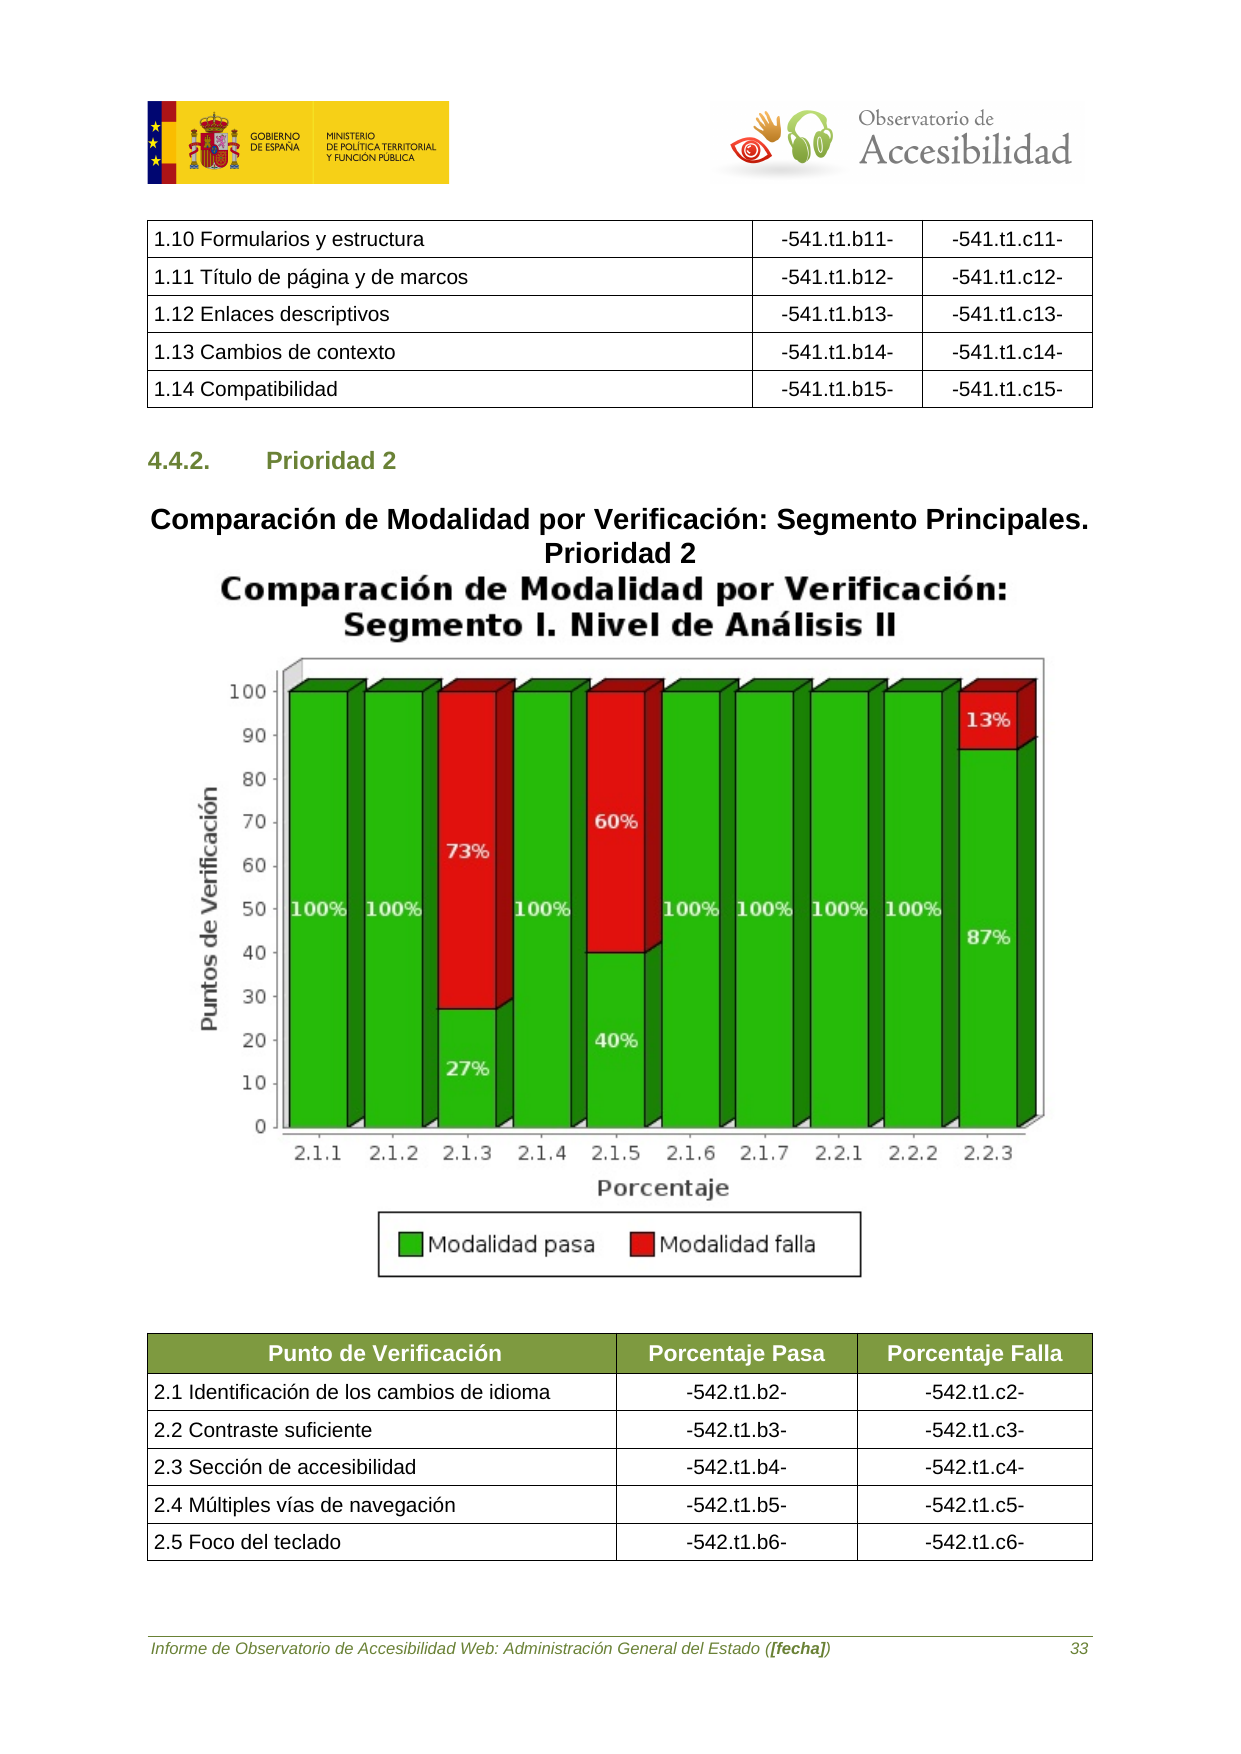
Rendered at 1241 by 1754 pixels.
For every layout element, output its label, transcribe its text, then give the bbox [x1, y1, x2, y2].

table_cell -542.t1.b5- [617, 1486, 857, 1523]
table_cell -542.t1.c6- [858, 1524, 1092, 1560]
table_cell -542.t1.c3- [858, 1411, 1092, 1448]
text Comparación de Modalidad por Verificación: Segmento Principales. Prioridad 2 [148, 502, 1092, 569]
table_cell -542.t1.b4- [617, 1449, 857, 1485]
table_cell -542.t1.b6- [617, 1524, 857, 1560]
table_cell 1.14 Compatibilidad [148, 371, 752, 407]
table_cell -541.t1.c11- [923, 221, 1092, 257]
table_cell 1.10 Formularios y estructura [148, 221, 752, 257]
table_cell -541.t1.c15- [923, 371, 1092, 407]
table_header Porcentaje Falla [858, 1334, 1092, 1373]
table_cell -542.t1.b2- [617, 1374, 857, 1410]
picture [147, 101, 450, 184]
table_cell 2.2 Contraste suficiente [148, 1411, 616, 1448]
table_cell -541.t1.b12- [753, 258, 922, 295]
table_cell 1.13 Cambios de contexto [148, 333, 752, 370]
subtitle Prioridad 2 [148, 446, 1092, 474]
table_cell 2.5 Foco del teclado [148, 1524, 616, 1560]
table_cell -541.t1.c13- [923, 296, 1092, 332]
table_cell -542.t1.c2- [858, 1374, 1092, 1410]
table_cell -542.t1.b3- [617, 1411, 857, 1448]
table_cell 1.11 Título de página y de marcos [148, 258, 752, 295]
table_cell -541.t1.b11- [753, 221, 922, 257]
table_header Porcentaje Pasa [617, 1334, 857, 1373]
table_cell 1.12 Enlaces descriptivos [148, 296, 752, 332]
table_header Punto de Verificación [148, 1334, 616, 1373]
table_cell -541.t1.c12- [923, 258, 1092, 295]
table_cell -541.t1.b13- [753, 296, 922, 332]
table_cell 2.3 Sección de accesibilidad [148, 1449, 616, 1485]
table_cell -541.t1.c14- [923, 333, 1092, 370]
table_cell -542.t1.c5- [858, 1486, 1092, 1523]
table_cell 2.1 Identificación de los cambios de idioma [148, 1374, 616, 1410]
table_cell -542.t1.c4- [858, 1449, 1092, 1485]
table_cell -541.t1.b15- [753, 371, 922, 407]
picture [178, 569, 1062, 1279]
picture [710, 101, 1086, 184]
table_cell -541.t1.b14- [753, 333, 922, 370]
table_cell 2.4 Múltiples vías de navegación [148, 1486, 616, 1523]
